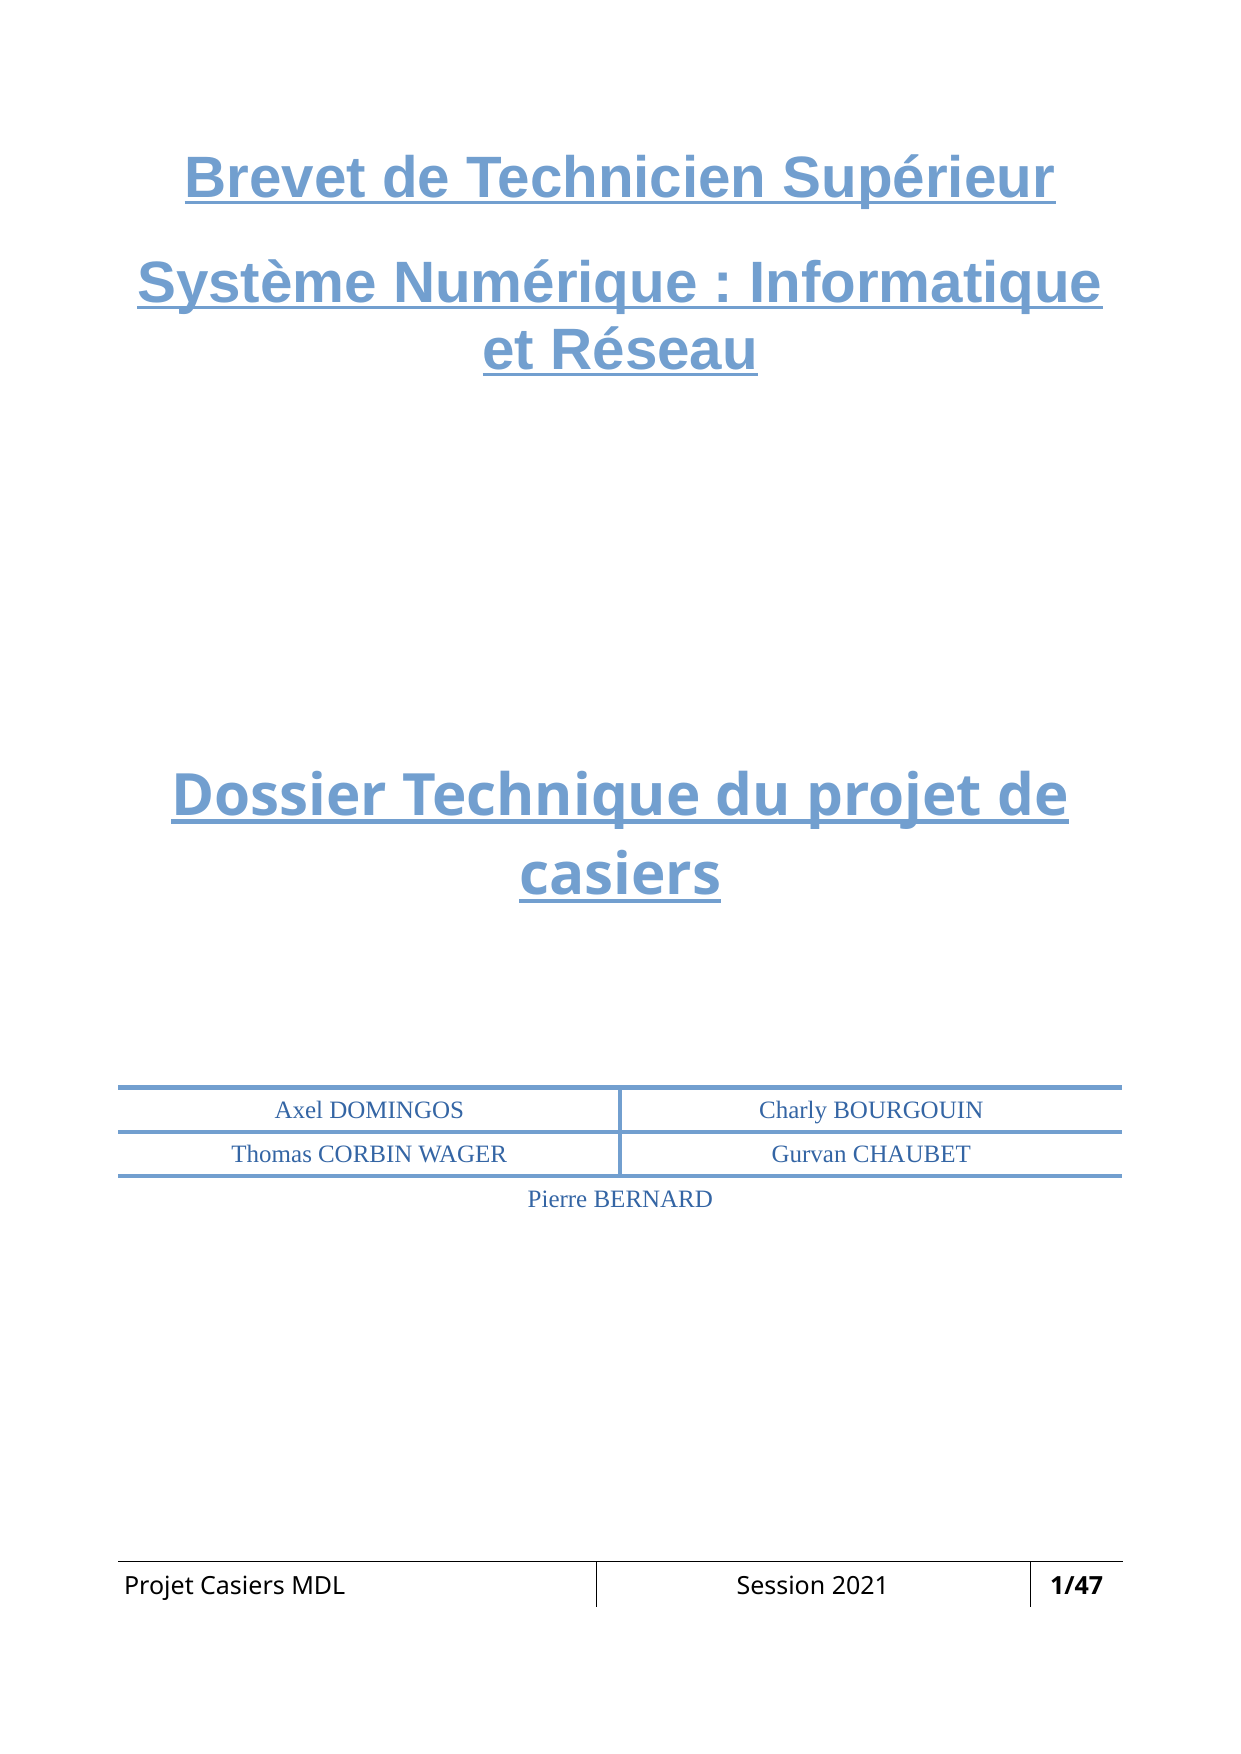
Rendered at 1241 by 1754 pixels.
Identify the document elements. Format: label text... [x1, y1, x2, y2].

table_cell Thomas CORBIN WAGER [118, 1134, 618, 1174]
table_header Pierre BERNARD [118, 1178, 1122, 1218]
table_cell Gurvan CHAUBET [622, 1134, 1122, 1174]
table_header Axel DOMINGOS [118, 1090, 618, 1130]
table_header Charly BOURGOUIN [622, 1090, 1122, 1130]
title Dossier Technique du projet de casiers [118, 753, 1122, 912]
title Système Numérique : Informatique et Réseau [118, 248, 1122, 382]
title Brevet de Technicien Supérieur [118, 143, 1122, 210]
